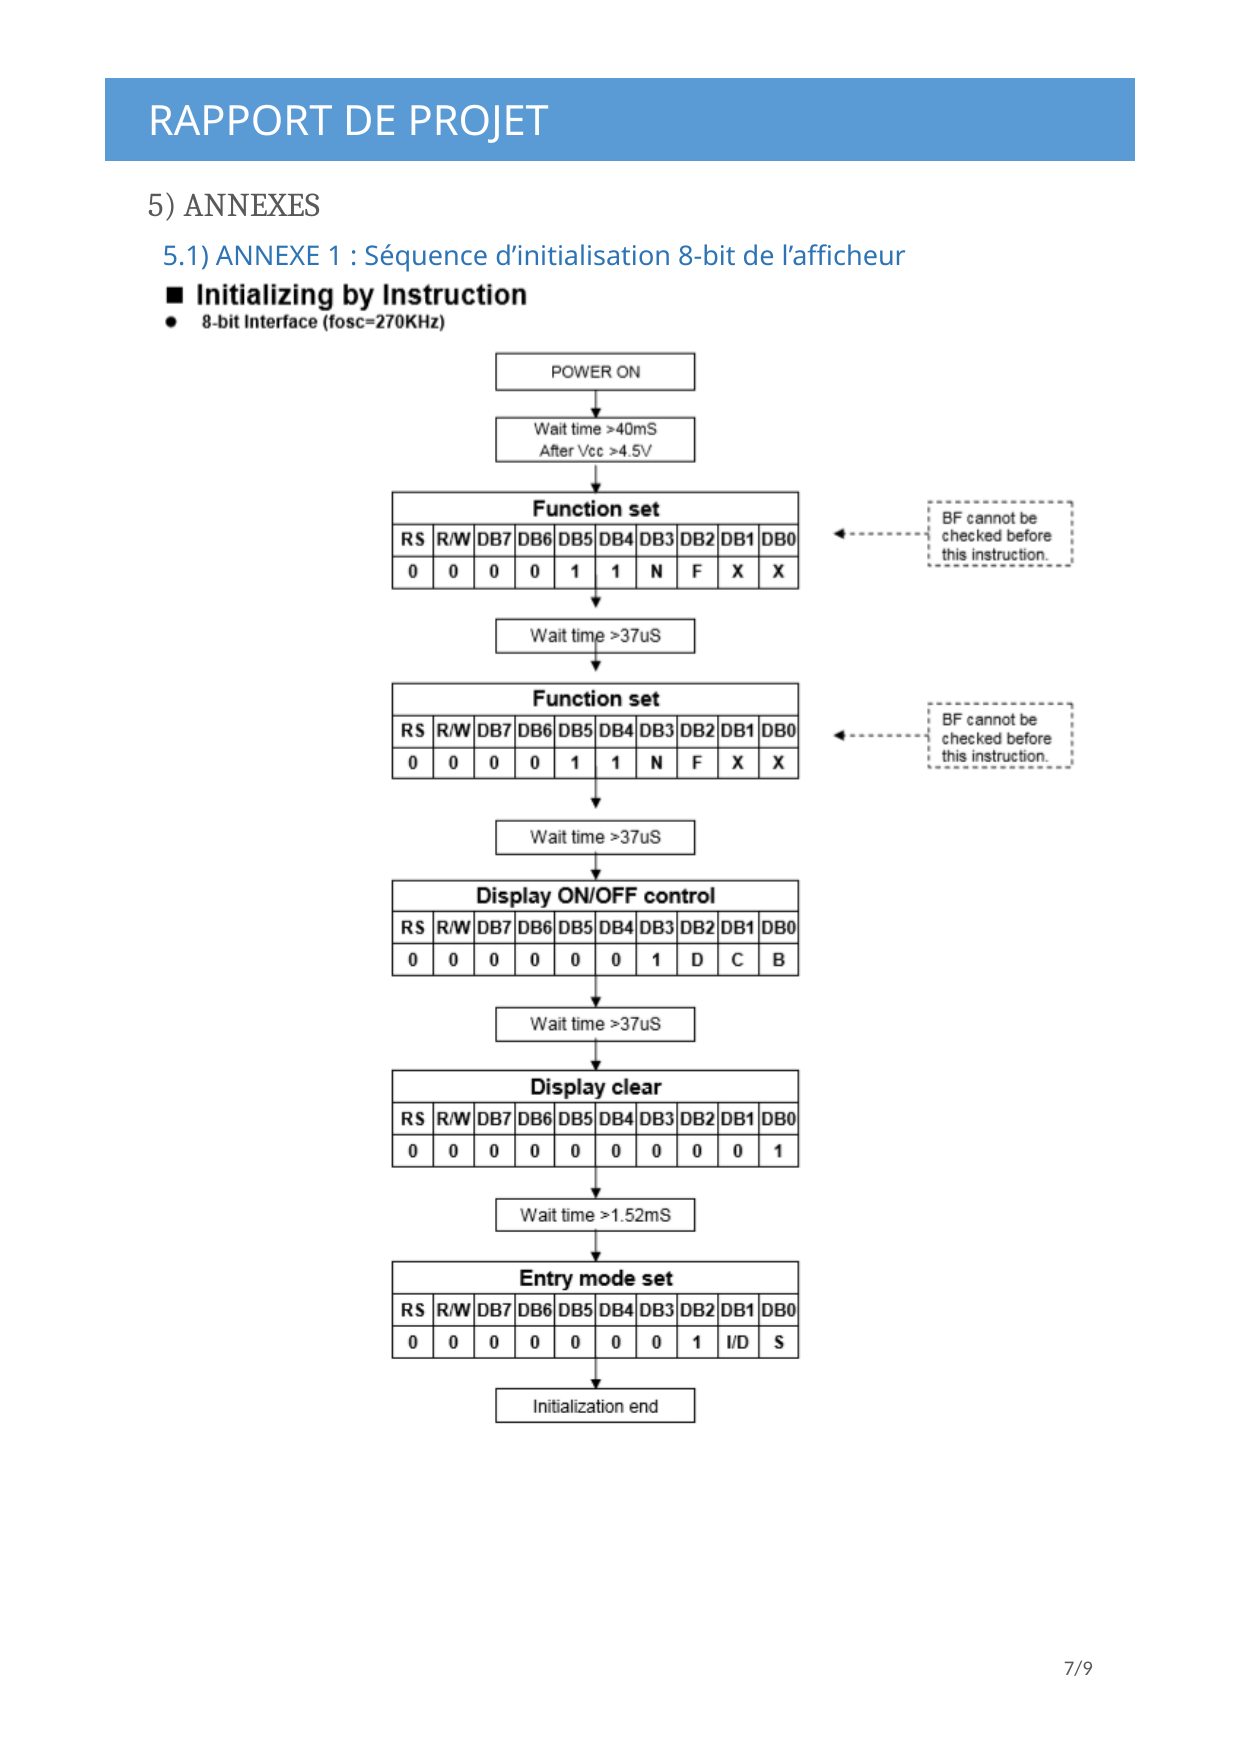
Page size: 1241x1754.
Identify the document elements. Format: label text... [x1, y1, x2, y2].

picture [903, 161, 1115, 188]
picture [903, 55, 1115, 78]
subtitle 5) ANNEXES [148, 186, 1093, 224]
picture [152, 279, 1097, 1432]
subtitle 5.1) ANNEXE 1 : Séquence d’initialisation 8-bit de l’afficheur [148, 236, 1093, 273]
